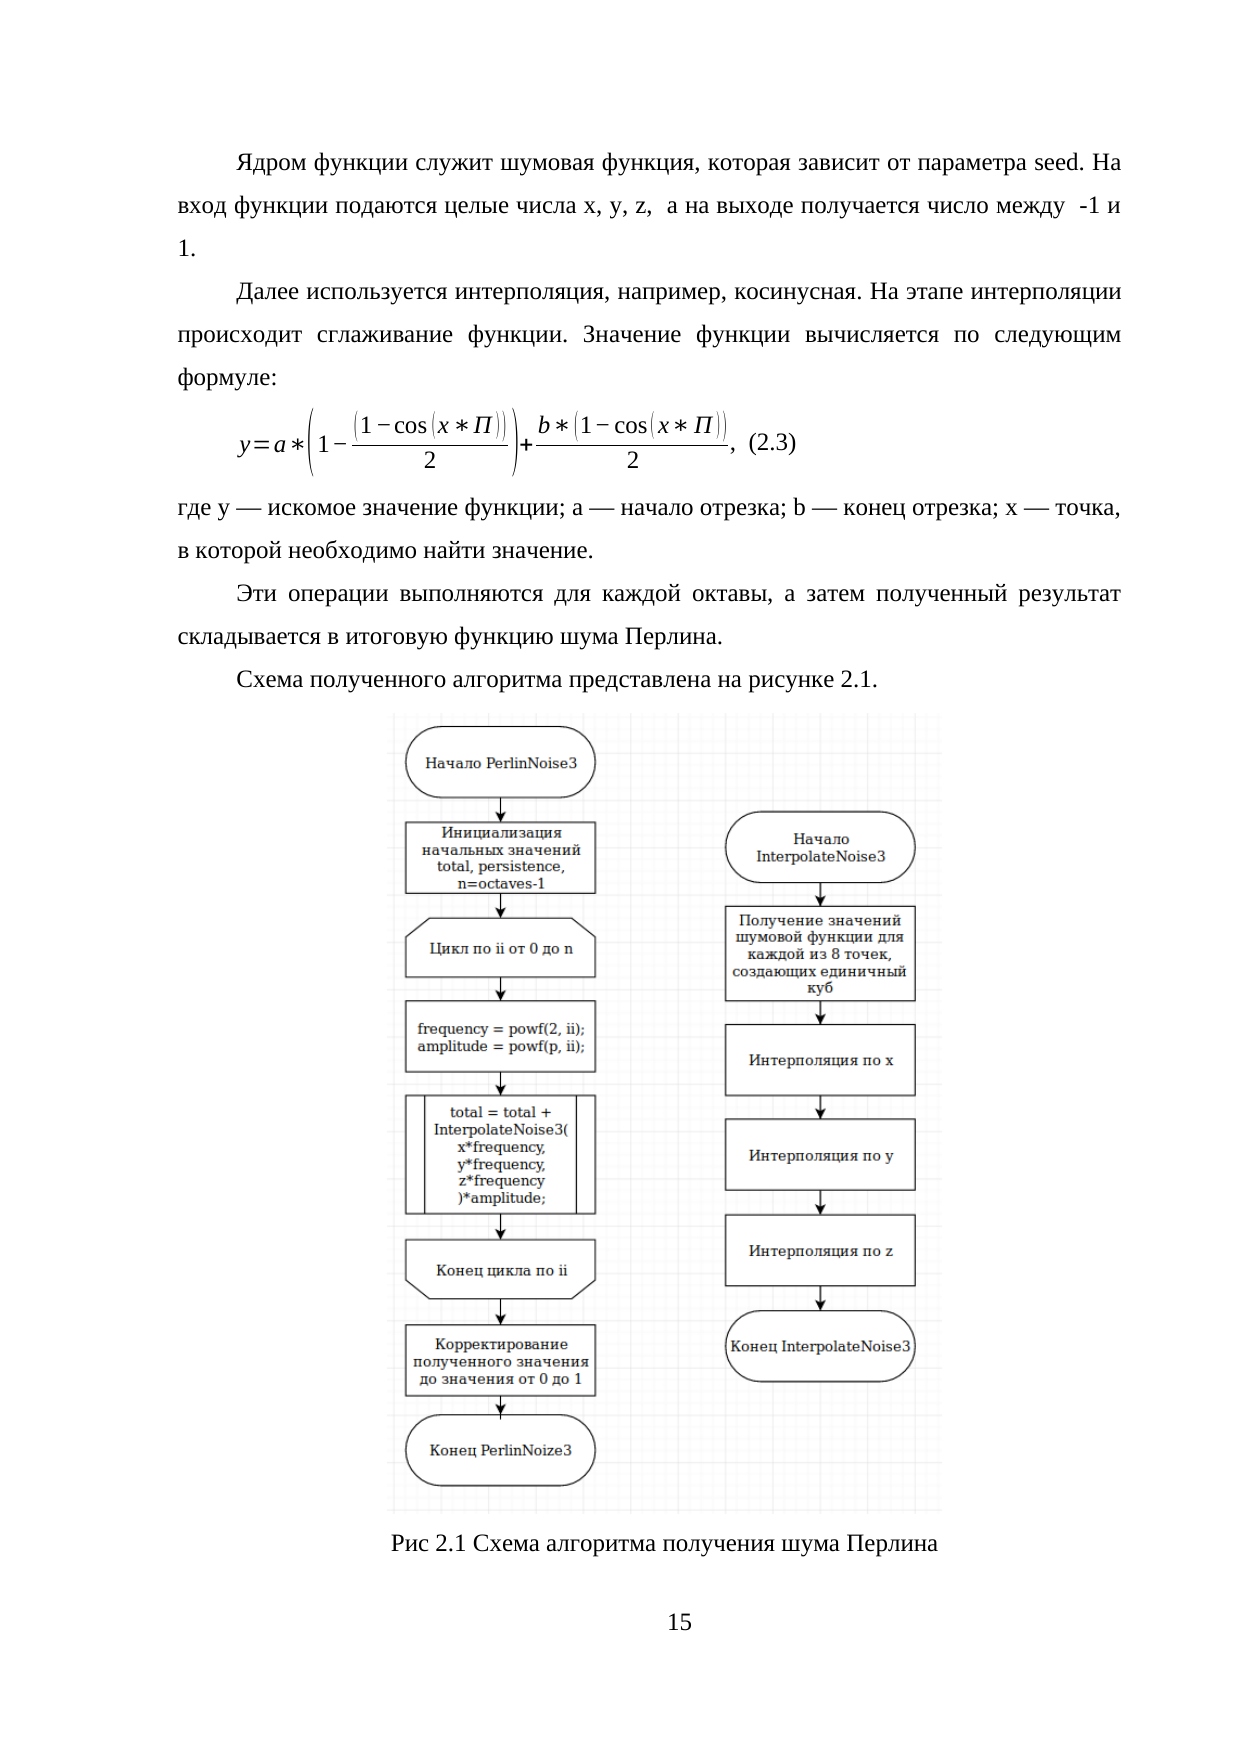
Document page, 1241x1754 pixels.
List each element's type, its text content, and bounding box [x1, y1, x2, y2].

text Ядром функции служит шумовая функция, которая зависит от параметра seed. На вход функции подаются целые числа x, y, z, а на выходе получается число между -1 и 1. [177, 147, 1122, 262]
picture [386, 713, 943, 1514]
text где y — искомое значение функции; a — начало отрезка; b — конец отрезка; x — точка, в которой необходимо найти значение. [177, 492, 1122, 564]
table_header Рис 2.1 Схема алгоритма получения шума Перлина [177, 708, 1152, 1562]
text Далее используется интерполяция, например, косинусная. На этапе интерполяции происходит сглаживание функции. Значение функции вычисляется по следующим формуле: [177, 276, 1122, 391]
text Схема полученного алгоритма представлена на рисунке 2.1. [177, 664, 1122, 693]
text Эти операции выполняются для каждой октавы, а затем полученный результат складывается в итоговую функцию шума Перлина. [177, 578, 1122, 650]
text , (2.3) [177, 406, 1122, 478]
